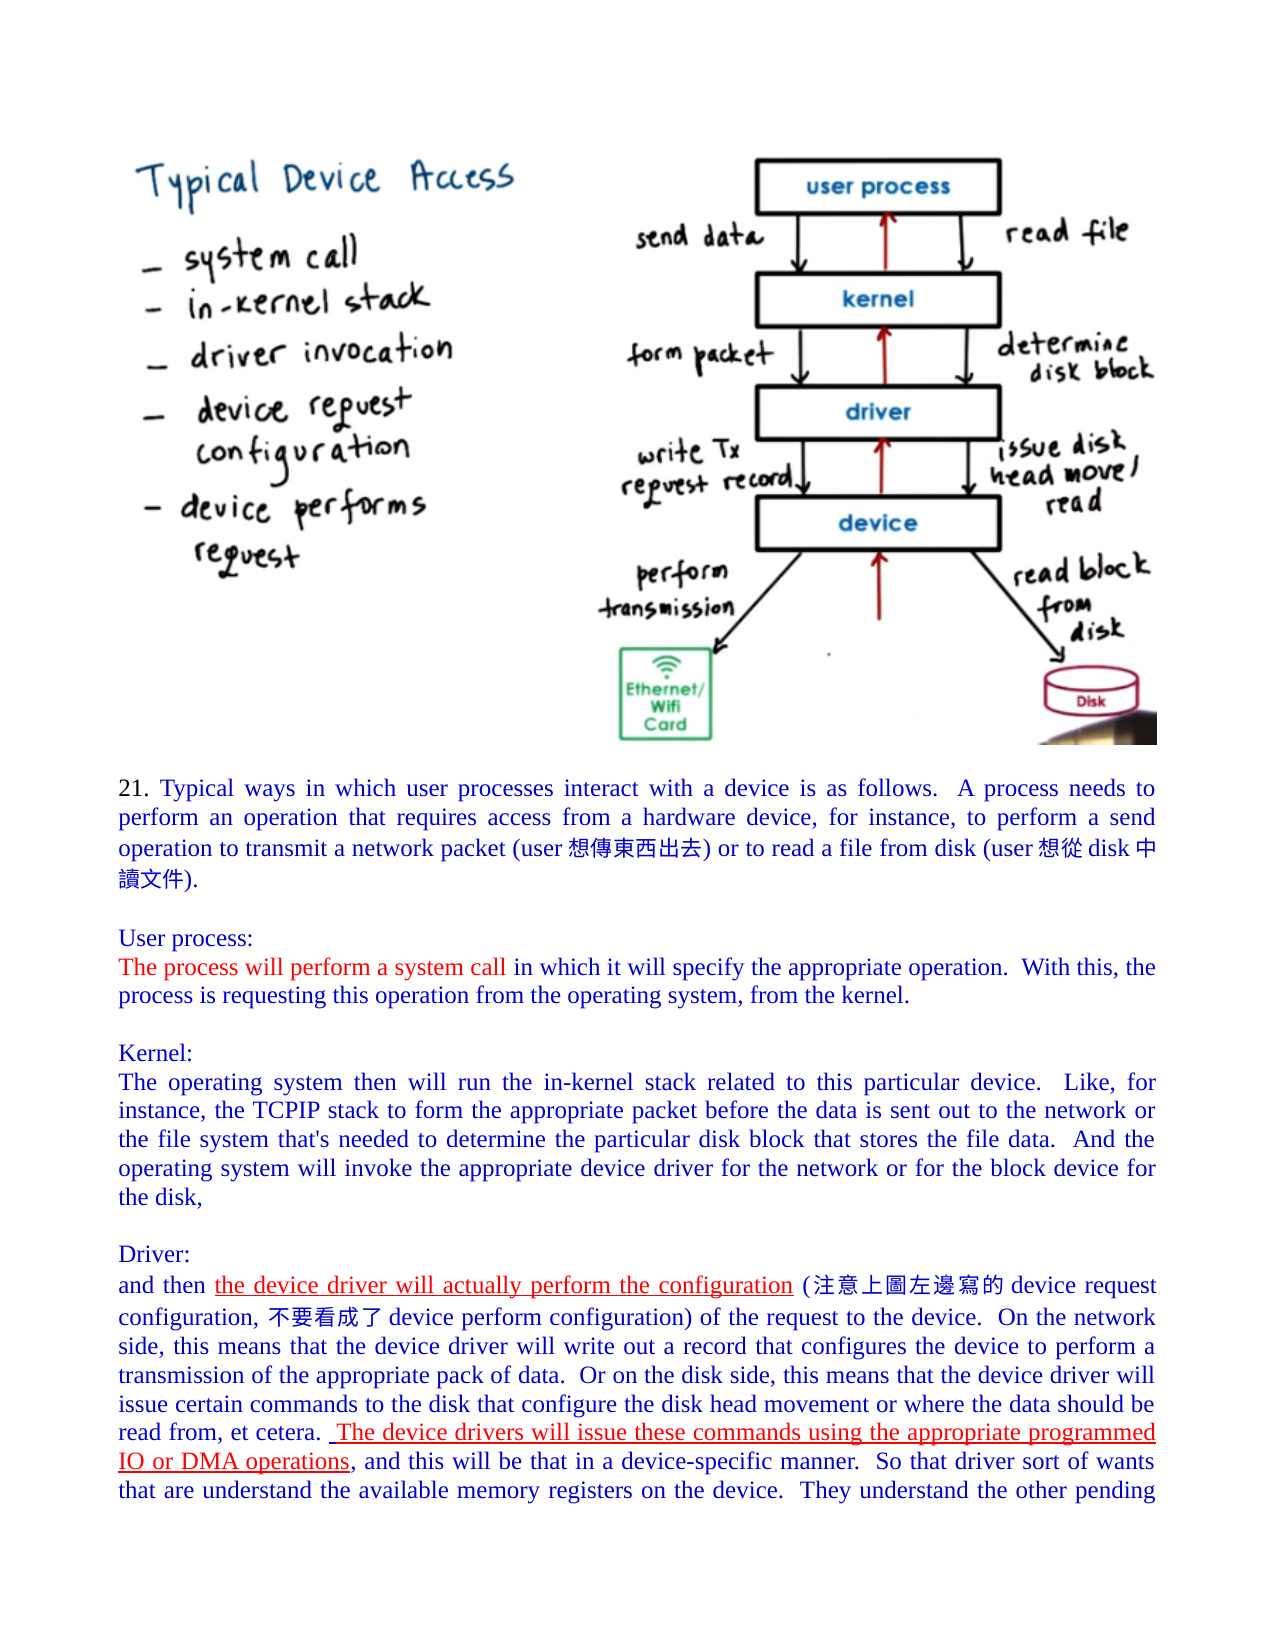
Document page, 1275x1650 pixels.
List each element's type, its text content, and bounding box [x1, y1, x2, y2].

text Driver: [118, 1239, 1157, 1268]
picture [118, 146, 1157, 745]
text Kernel: [118, 1038, 1157, 1067]
text The operating system then will run the in-kernel stack related to this particular device. Like, for instance, the TCPIP stack to form the appropriate packet before the data is sent out to the network or the file system that's needed to determine the particular disk block that stores the file data. And the operating system will invoke the appropriate device driver for the network or for the block device for the disk, [118, 1067, 1157, 1210]
text 21. Typical ways in which user processes interact with a device is as follows. A process needs to perform an operation that requires access from a hardware device, for instance, to perform a send operation to transmit a network packet (user想傳東西出去) or to read a file from disk (user想從disk中讀文件). [118, 773, 1157, 894]
text and then the device driver will actually perform the configuration (注意上圖左邊寫的device request configuration, 不要看成了device perform configuration) of the request to the device. On the network side, this means that the device driver will write out a record that configures the device to perform a transmission of the appropriate pack of data. Or on the disk side, this means that the device driver will issue certain commands to the disk that configure the disk head movement or where the data should be read from, et cetera. The device drivers will issue these commands using the appropriate programmed IO or DMA operations, and this will be that in a device-specific manner. So that driver sort of wants that are understand the available memory registers on the device. They understand the other pending [118, 1268, 1157, 1504]
text User process: [118, 923, 1157, 952]
text The process will perform a system call in which it will specify the appropriate operation. With this, the process is requesting this operation from the operating system, from the kernel. [118, 952, 1157, 1009]
